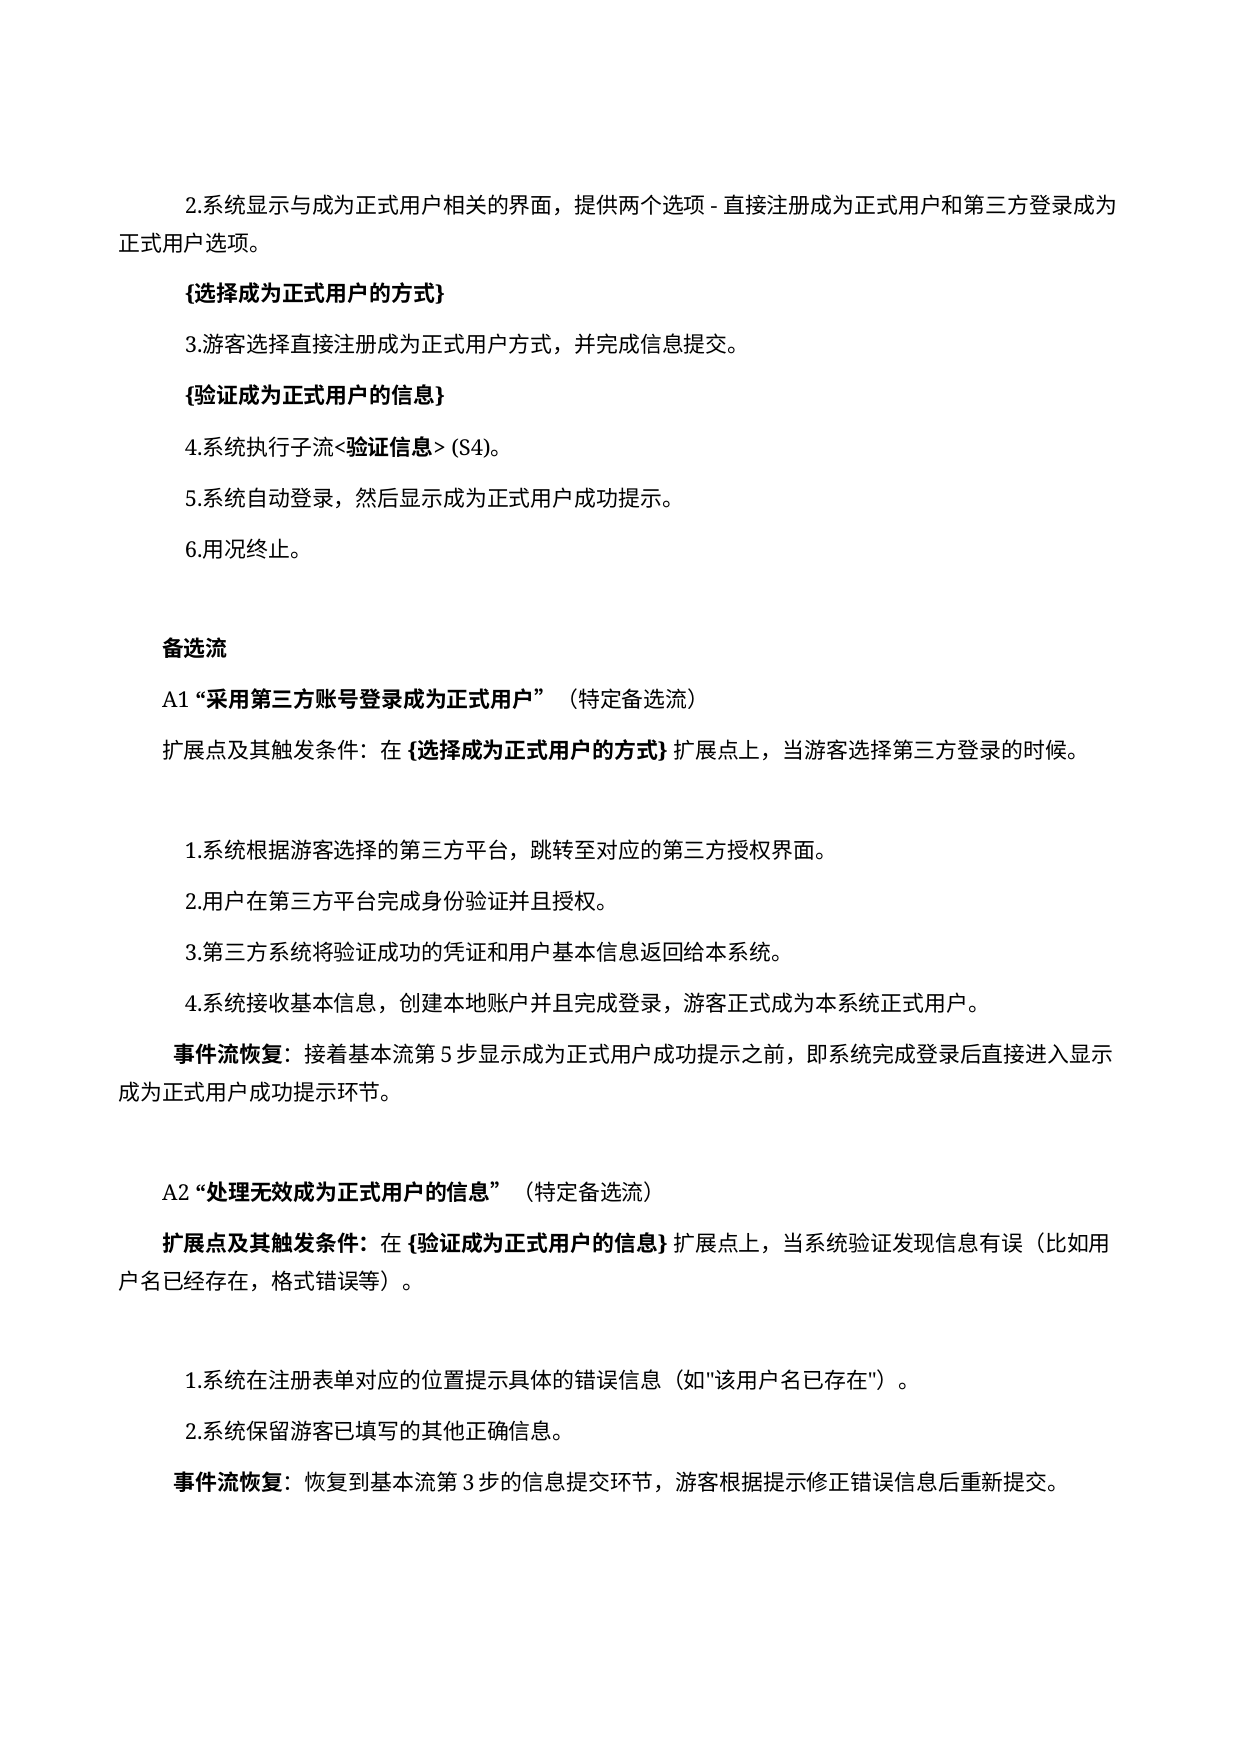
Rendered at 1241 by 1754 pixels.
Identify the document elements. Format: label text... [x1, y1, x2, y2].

text 事件流恢复：接着基本流第5步显示成为正式用户成功提示之前，即系统完成登录后直接进入显示成为正式用户成功提示环节。 [118, 1037, 1122, 1107]
text 2.系统保留游客已填写的其他正确信息。 [118, 1414, 1122, 1446]
text 4.系统接收基本信息，创建本地账户并且完成登录，游客正式成为本系统正式用户。 [118, 986, 1122, 1018]
text 2.系统显示与成为正式用户相关的界面，提供两个选项 - 直接注册成为正式用户和第三方登录成为正式用户选项。 [118, 188, 1122, 257]
text A2 “处理无效成为正式用户的信息”（特定备选流） [118, 1174, 1122, 1206]
text {选择成为正式用户的方式} [118, 276, 1122, 308]
text 2.用户在第三方平台完成身份验证并且授权。 [118, 884, 1122, 916]
text 6.用况终止。 [118, 532, 1122, 563]
text 3.游客选择直接注册成为正式用户方式，并完成信息提交。 [118, 327, 1122, 359]
text 备选流 [118, 631, 1122, 663]
text 3.第三方系统将验证成功的凭证和用户基本信息返回给本系统。 [118, 935, 1122, 967]
text 扩展点及其触发条件：在 {选择成为正式用户的方式} 扩展点上，当游客选择第三方登录的时候。 [118, 733, 1122, 765]
text 扩展点及其触发条件：在 {验证成为正式用户的信息} 扩展点上，当系统验证发现信息有误（比如用户名已经存在，格式错误等）。 [118, 1226, 1122, 1295]
text 1.系统根据游客选择的第三方平台，跳转至对应的第三方授权界面。 [118, 833, 1122, 865]
text 事件流恢复：恢复到基本流第3步的信息提交环节，游客根据提示修正错误信息后重新提交。 [118, 1465, 1122, 1497]
text 4.系统执行子流<验证信息> (S4)。 [118, 429, 1122, 461]
text A1 “采用第三方账号登录成为正式用户”（特定备选流） [118, 682, 1122, 714]
text 5.系统自动登录，然后显示成为正式用户成功提示。 [118, 481, 1122, 512]
text {验证成为正式用户的信息} [118, 378, 1122, 410]
text 1.系统在注册表单对应的位置提示具体的错误信息（如"该用户名已存在"）。 [118, 1363, 1122, 1395]
